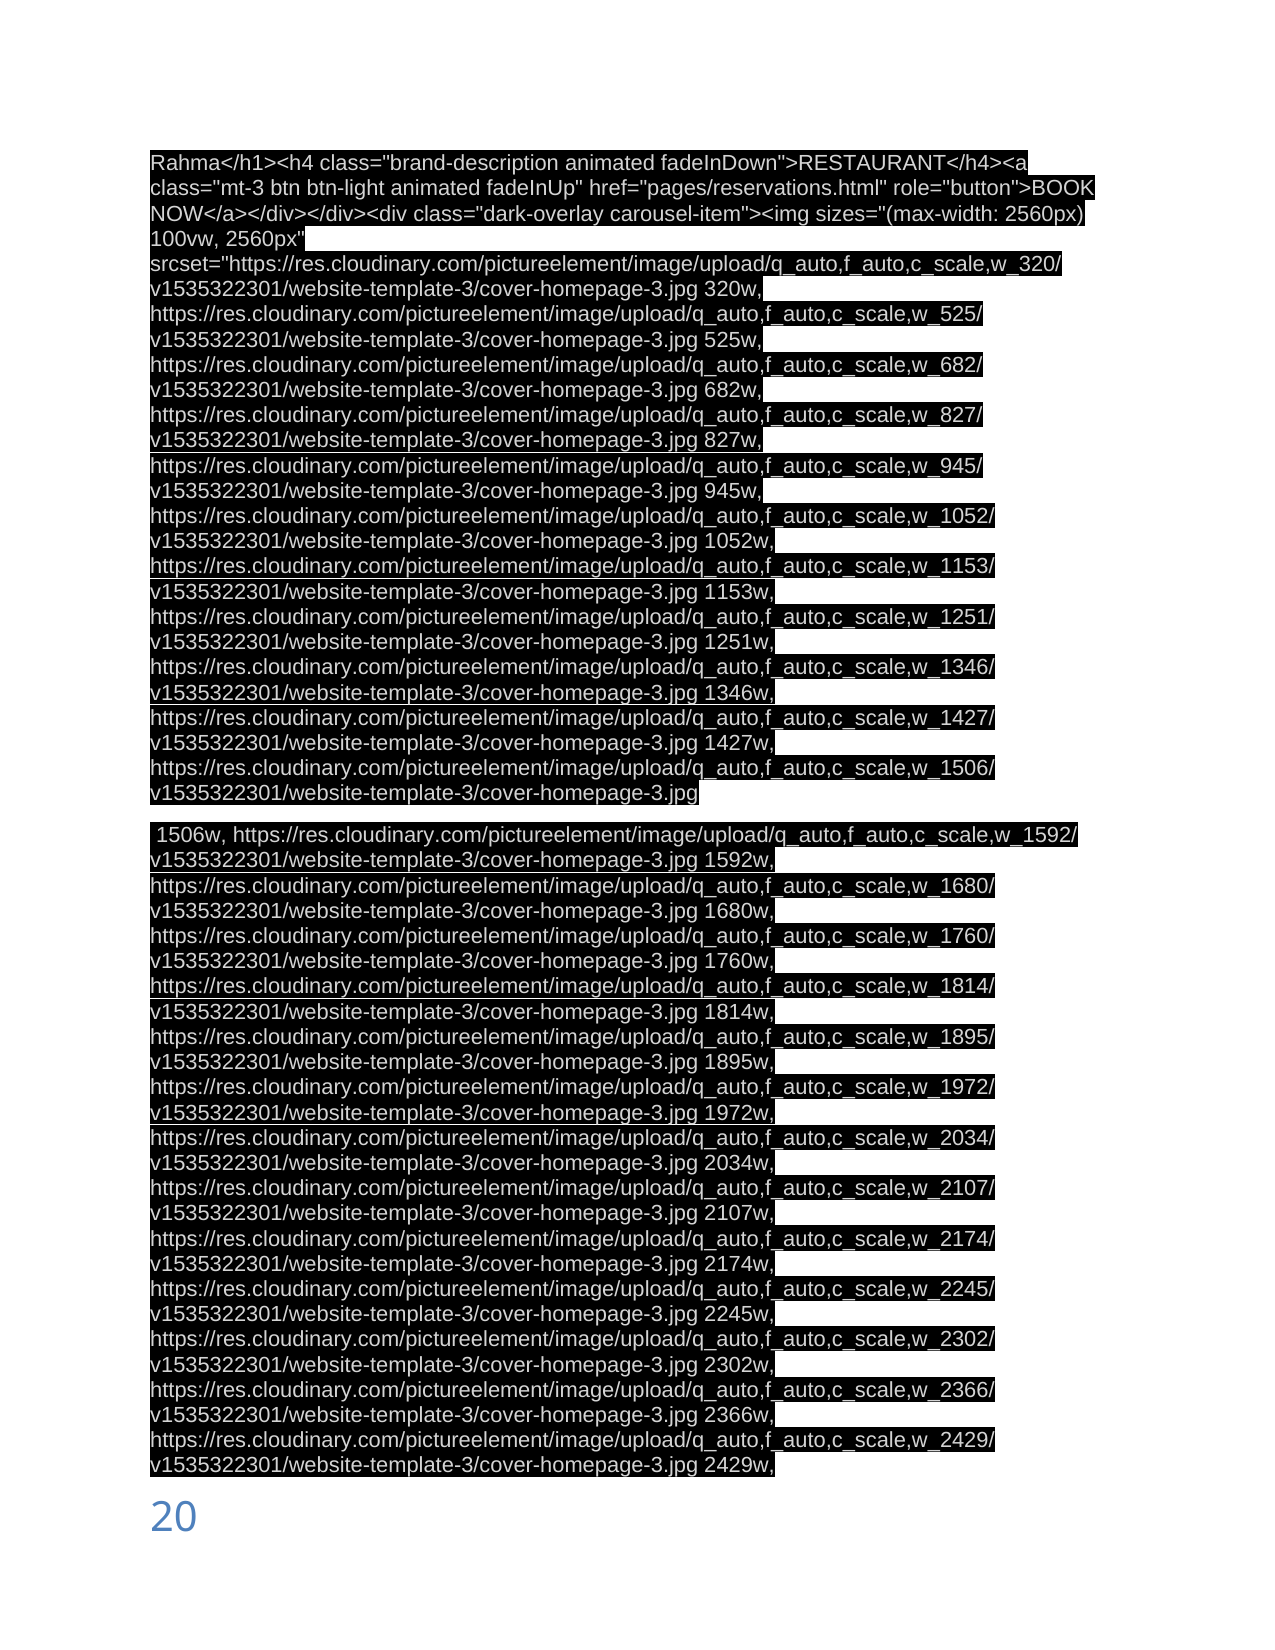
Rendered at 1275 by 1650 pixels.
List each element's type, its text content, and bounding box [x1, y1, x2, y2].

text 1506w, https://res.cloudinary.com/pictureelement/image/upload/q_auto,f_auto,c_scale,w_1592/v1535322301/website-template-3/cover-homepage-3.jpg 1592w, https://res.cloudinary.com/pictureelement/image/upload/q_auto,f_auto,c_scale,w_1680/v1535322301/website-template-3/cover-homepage-3.jpg 1680w, https://res.cloudinary.com/pictureelement/image/upload/q_auto,f_auto,c_scale,w_1760/v1535322301/website-template-3/cover-homepage-3.jpg 1760w, https://res.cloudinary.com/pictureelement/image/upload/q_auto,f_auto,c_scale,w_1814/v1535322301/website-template-3/cover-homepage-3.jpg 1814w, https://res.cloudinary.com/pictureelement/image/upload/q_auto,f_auto,c_scale,w_1895/v1535322301/website-template-3/cover-homepage-3.jpg 1895w, https://res.cloudinary.com/pictureelement/image/upload/q_auto,f_auto,c_scale,w_1972/v1535322301/website-template-3/cover-homepage-3.jpg 1972w, https://res.cloudinary.com/pictureelement/image/upload/q_auto,f_auto,c_scale,w_2034/v1535322301/website-template-3/cover-homepage-3.jpg 2034w, https://res.cloudinary.com/pictureelement/image/upload/q_auto,f_auto,c_scale,w_2107/v1535322301/website-template-3/cover-homepage-3.jpg 2107w, https://res.cloudinary.com/pictureelement/image/upload/q_auto,f_auto,c_scale,w_2174/v1535322301/website-template-3/cover-homepage-3.jpg 2174w, https://res.cloudinary.com/pictureelement/image/upload/q_auto,f_auto,c_scale,w_2245/v1535322301/website-template-3/cover-homepage-3.jpg 2245w, https://res.cloudinary.com/pictureelement/image/upload/q_auto,f_auto,c_scale,w_2302/v1535322301/website-template-3/cover-homepage-3.jpg 2302w, https://res.cloudinary.com/pictureelement/image/upload/q_auto,f_auto,c_scale,w_2366/v1535322301/website-template-3/cover-homepage-3.jpg 2366w, https://res.cloudinary.com/pictureelement/image/upload/q_auto,f_auto,c_scale,w_2429/v1535322301/website-template-3/cover-homepage-3.jpg 2429w, [150, 822, 1109, 1477]
text Rahma</h1><h4 class="brand-description animated fadeInDown">RESTAURANT</h4><a class="mt-3 btn btn-light animated fadeInUp" href="pages/reservations.html" role="button">BOOK NOW</a></div></div><div class="dark-overlay carousel-item"><img sizes="(max-width: 2560px) 100vw, 2560px" srcset="https://res.cloudinary.com/pictureelement/image/upload/q_auto,f_auto,c_scale,w_320/v1535322301/website-template-3/cover-homepage-3.jpg 320w, https://res.cloudinary.com/pictureelement/image/upload/q_auto,f_auto,c_scale,w_525/v1535322301/website-template-3/cover-homepage-3.jpg 525w, https://res.cloudinary.com/pictureelement/image/upload/q_auto,f_auto,c_scale,w_682/v1535322301/website-template-3/cover-homepage-3.jpg 682w, https://res.cloudinary.com/pictureelement/image/upload/q_auto,f_auto,c_scale,w_827/v1535322301/website-template-3/cover-homepage-3.jpg 827w, https://res.cloudinary.com/pictureelement/image/upload/q_auto,f_auto,c_scale,w_945/v1535322301/website-template-3/cover-homepage-3.jpg 945w, https://res.cloudinary.com/pictureelement/image/upload/q_auto,f_auto,c_scale,w_1052/v1535322301/website-template-3/cover-homepage-3.jpg 1052w, https://res.cloudinary.com/pictureelement/image/upload/q_auto,f_auto,c_scale,w_1153/v1535322301/website-template-3/cover-homepage-3.jpg 1153w, https://res.cloudinary.com/pictureelement/image/upload/q_auto,f_auto,c_scale,w_1251/v1535322301/website-template-3/cover-homepage-3.jpg 1251w, https://res.cloudinary.com/pictureelement/image/upload/q_auto,f_auto,c_scale,w_1346/v1535322301/website-template-3/cover-homepage-3.jpg 1346w, https://res.cloudinary.com/pictureelement/image/upload/q_auto,f_auto,c_scale,w_1427/v1535322301/website-template-3/cover-homepage-3.jpg 1427w, https://res.cloudinary.com/pictureelement/image/upload/q_auto,f_auto,c_scale,w_1506/v1535322301/website-template-3/cover-homepage-3.jpg [150, 150, 1109, 805]
